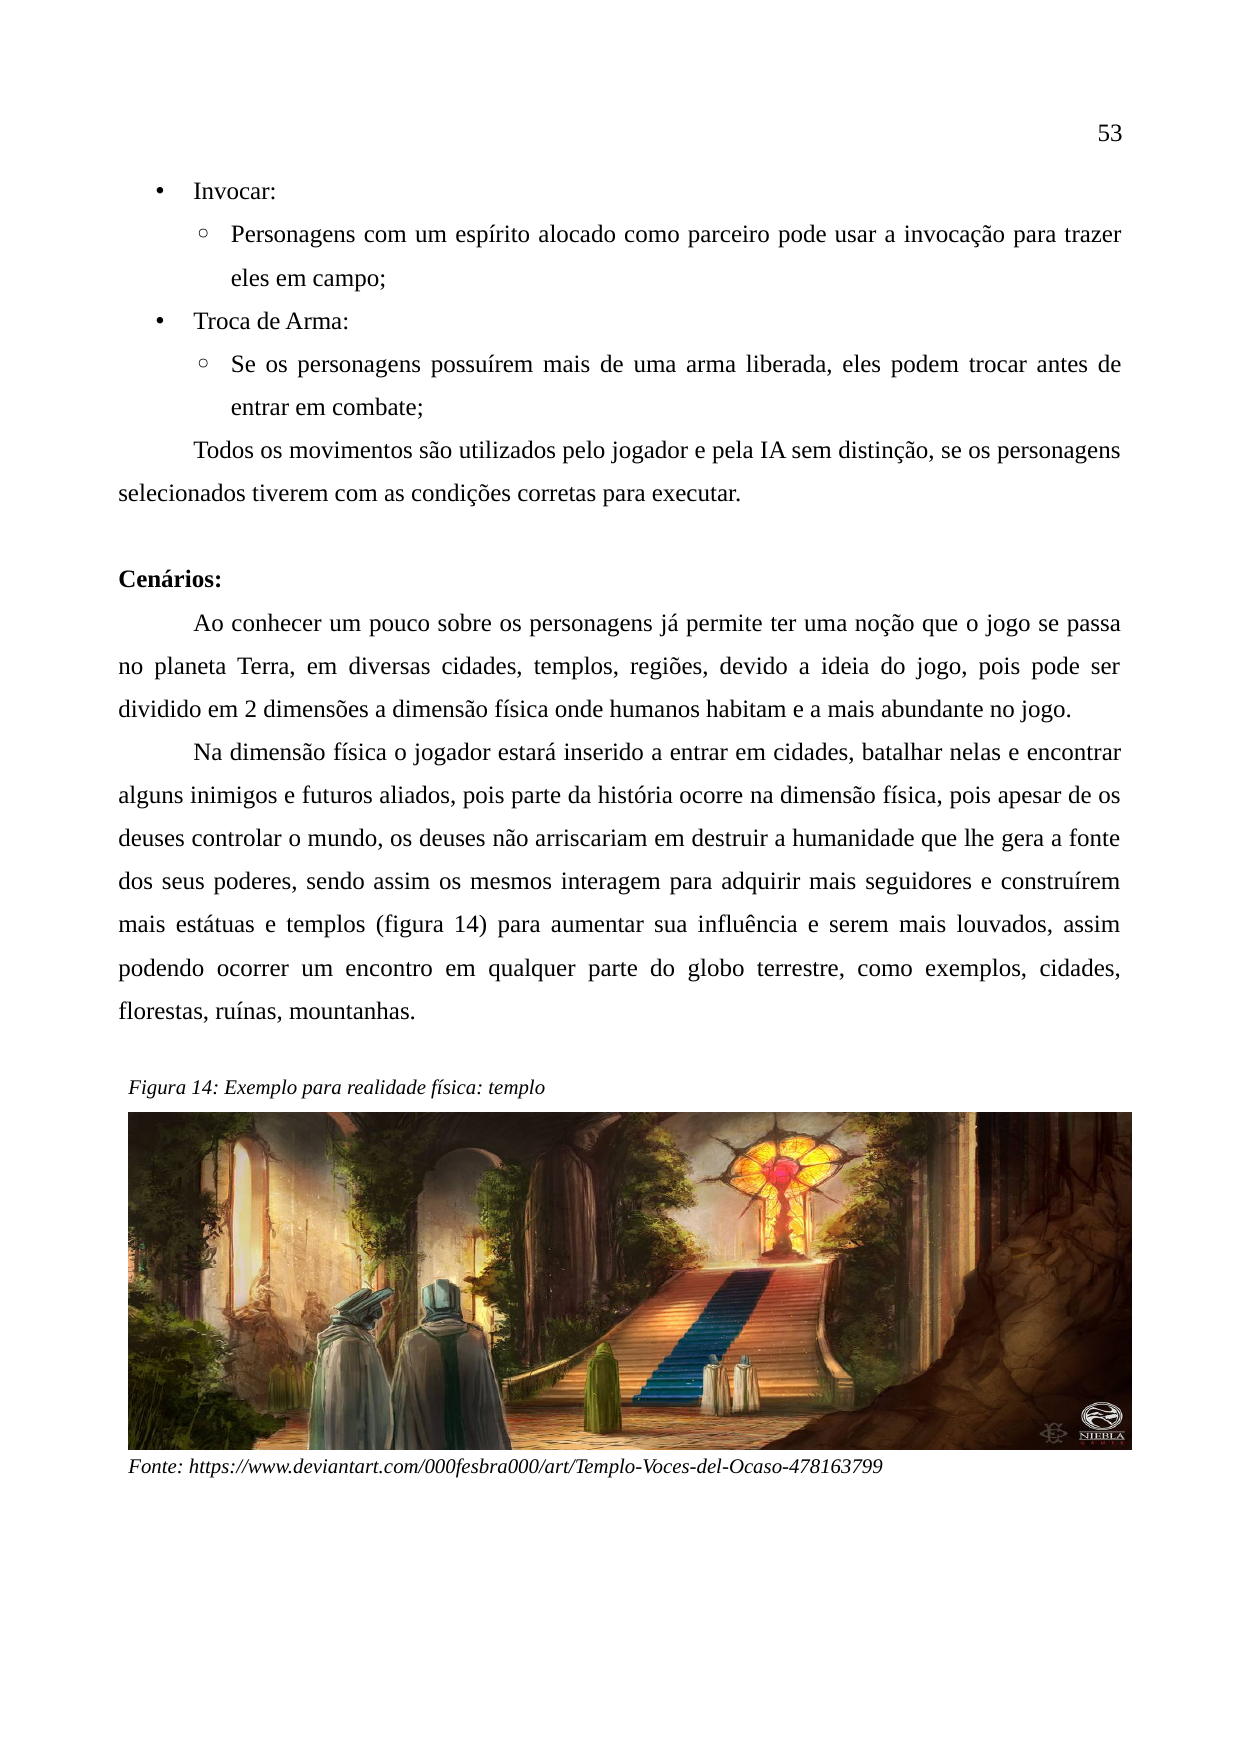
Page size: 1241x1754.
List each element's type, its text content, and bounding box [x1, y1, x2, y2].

list Invocar: [156, 176, 1122, 205]
text Todos os movimentos são utilizados pelo jogador e pela IA sem distinção, se os personagens selecionados tiverem com as condições corretas para executar. [118, 435, 1122, 507]
picture [128, 1112, 1132, 1450]
text Fonte: https://www.deviantart.com/000fesbra000/art/Templo-Voces-del-Ocaso-478163799 [128, 1450, 1132, 1478]
text [128, 1478, 1132, 1488]
text Figura 14: Exemplo para realidade física: templo [128, 1071, 1132, 1112]
text Ao conhecer um pouco sobre os personagens já permite ter uma noção que o jogo se passa no planeta Terra, em diversas cidades, templos, regiões, devido a ideia do jogo, pois pode ser dividido em 2 dimensões a dimensão física onde humanos habitam e a mais abundante no jogo. [118, 608, 1122, 723]
list Se os personagens possuírem mais de uma arma liberada, eles podem trocar antes de entrar em combate; [193, 349, 1122, 421]
list Personagens com um espírito alocado como parceiro pode usar a invocação para trazer eles em campo; [193, 219, 1122, 291]
text Na dimensão física o jogador estará inserido a entrar em cidades, batalhar nelas e encontrar alguns inimigos e futuros aliados, pois parte da história ocorre na dimensão física, pois apesar de os deuses controlar o mundo, os deuses não arriscariam em destruir a humanidade que lhe gera a fonte dos seus poderes, sendo assim os mesmos interagem para adquirir mais seguidores e construírem mais estátuas e templos (figura 14) para aumentar sua influência e serem mais louvados, assim podendo ocorrer um encontro em qualquer parte do globo terrestre, como exemplos, cidades, florestas, ruínas, mountanhas. [118, 737, 1122, 1024]
text Cenários: [118, 564, 1122, 593]
list Troca de Arma: [156, 306, 1122, 334]
